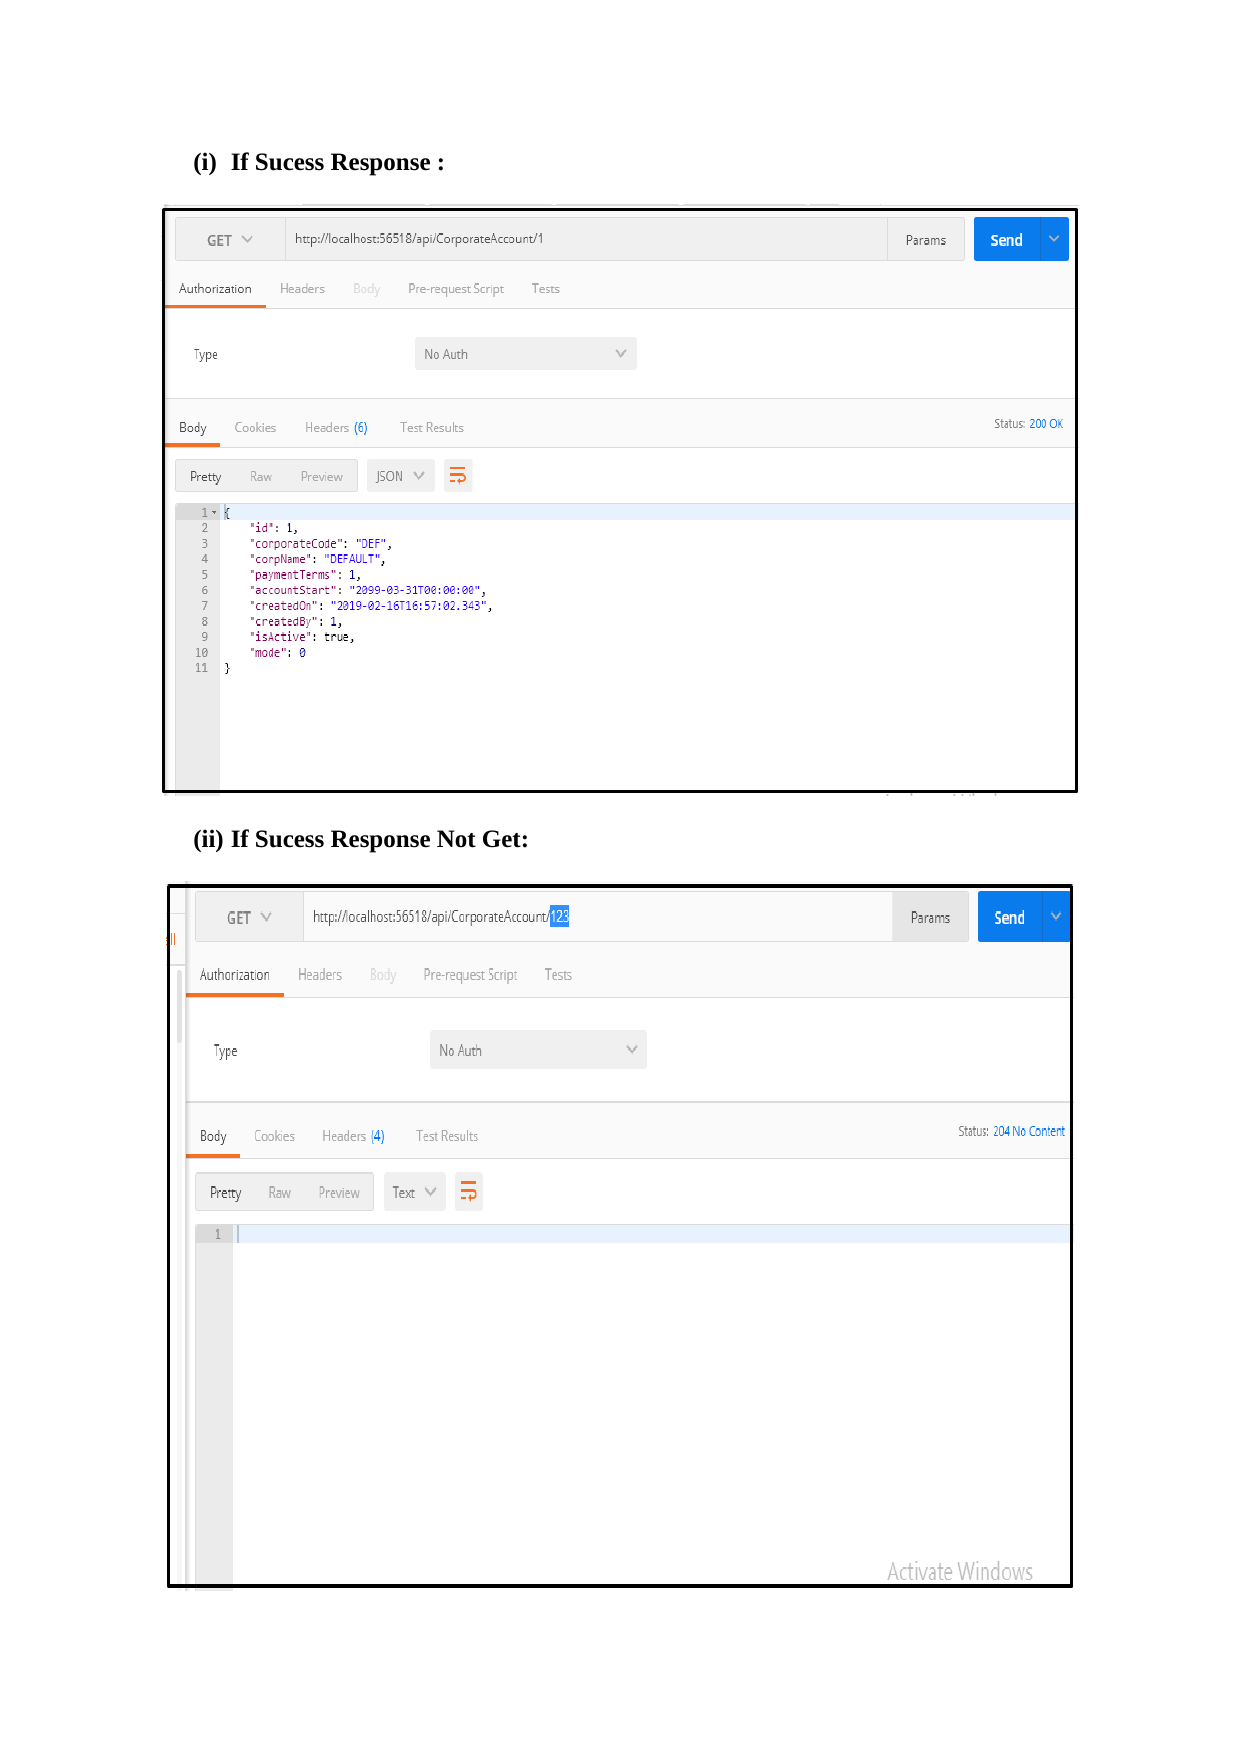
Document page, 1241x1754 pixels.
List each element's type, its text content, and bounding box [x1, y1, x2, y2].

list If Sucess Response Not Get: [193, 824, 1122, 853]
picture [166, 881, 1075, 1591]
picture [160, 204, 1080, 796]
list If Sucess Response : [193, 147, 1122, 176]
